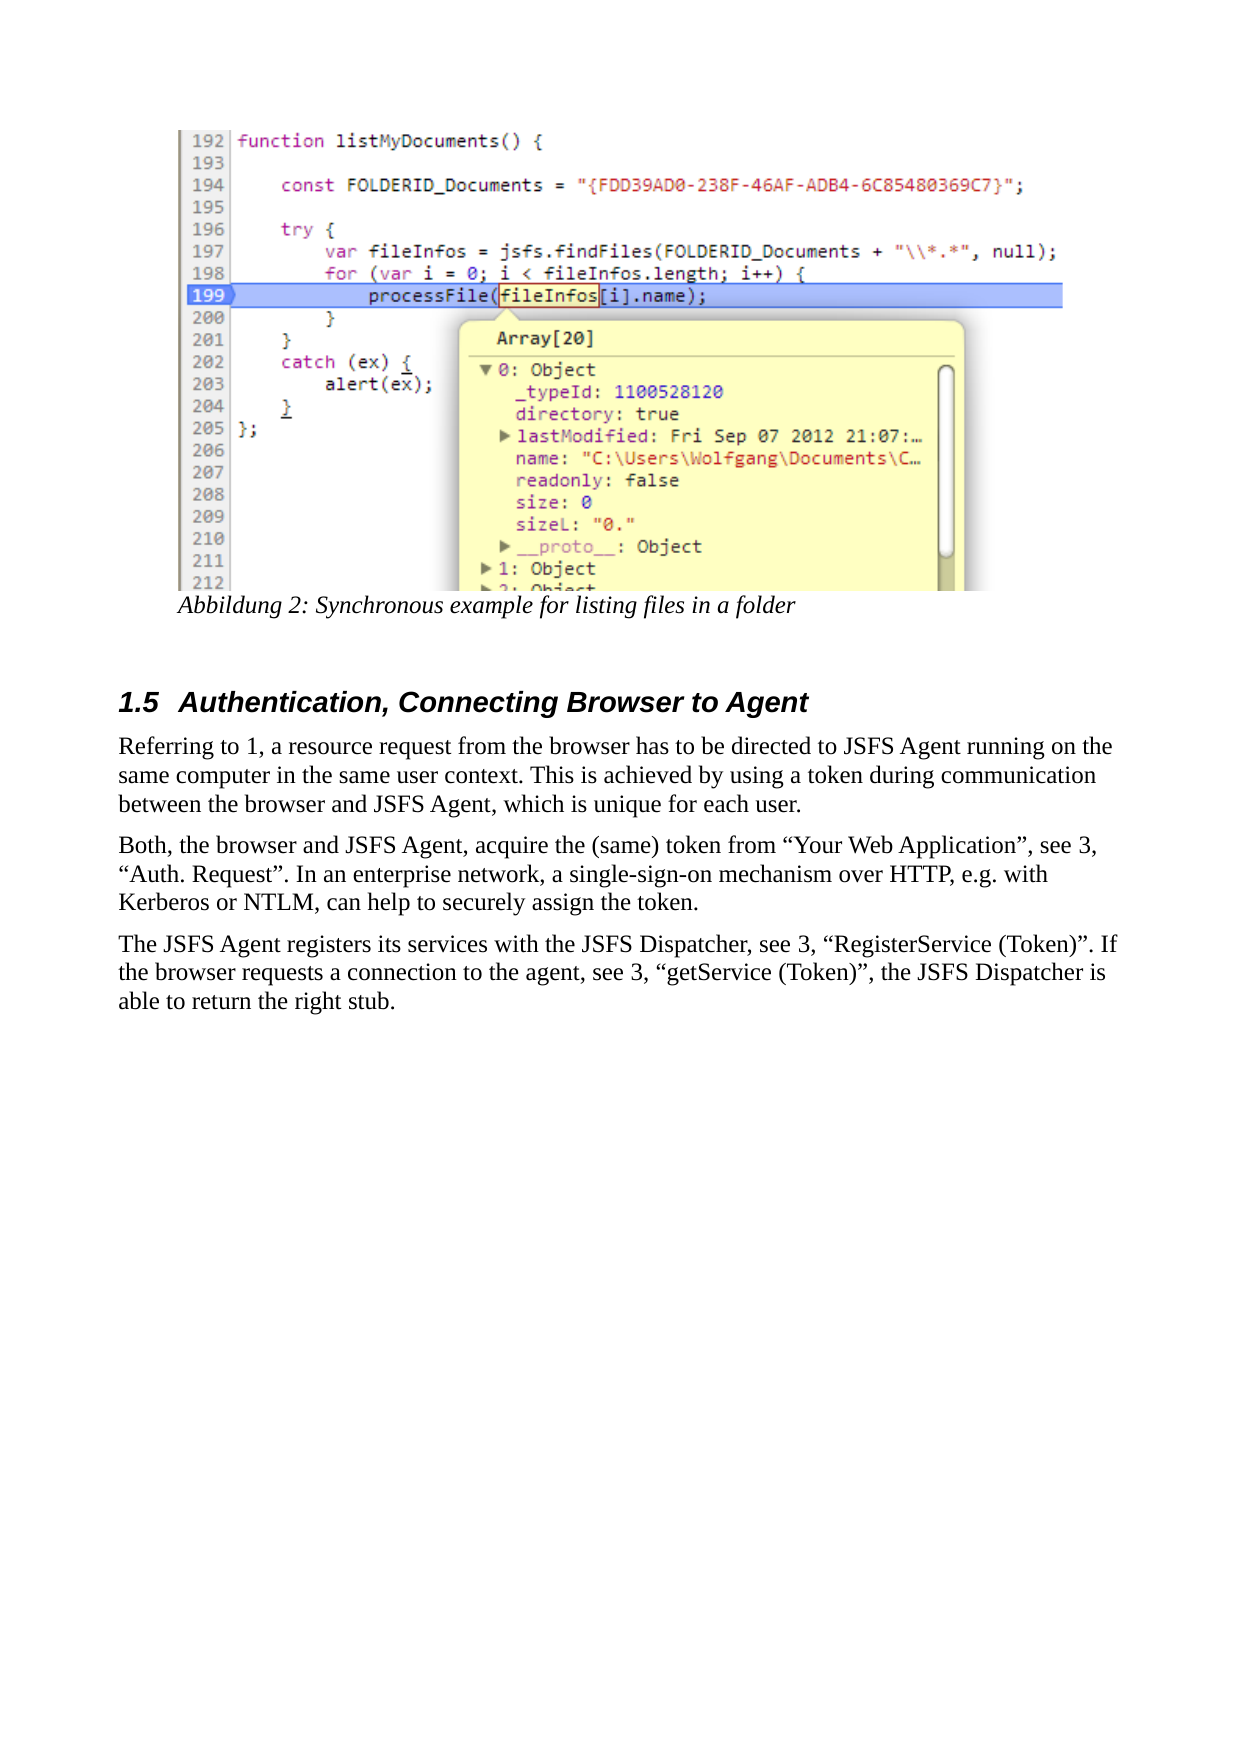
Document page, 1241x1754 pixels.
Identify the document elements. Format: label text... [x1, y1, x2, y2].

text Referring to Abbildung 1, a resource request from the browser has to be directed to JSFS Agent running on the same computer in the same user context. This is achieved by using a token during communication between the browser and JSFS Agent, which is unique for each user. [118, 731, 1122, 817]
text Both, the browser and JSFS Agent, acquire the (same) token from “Your Web Application”, see Abbildung 3, “Auth. Request”. In an enterprise network, a single-sign-on mechanism over HTTP, e.g. with Kerberos or NTLM, can help to securely assign the token. [118, 830, 1122, 916]
text The JSFS Agent registers its services with the JSFS Dispatcher, see Abbildung 3, “RegisterService (Token)”. If the browser requests a connection to the agent, see Abbildung 3, “getService (Token)”, the JSFS Dispatcher is able to return the right stub. [118, 929, 1122, 1015]
subtitle Authentication, Connecting Browser to Agent [118, 685, 1122, 719]
text Abbildung 2: Synchronous example for listing files in a folder [178, 591, 1062, 619]
